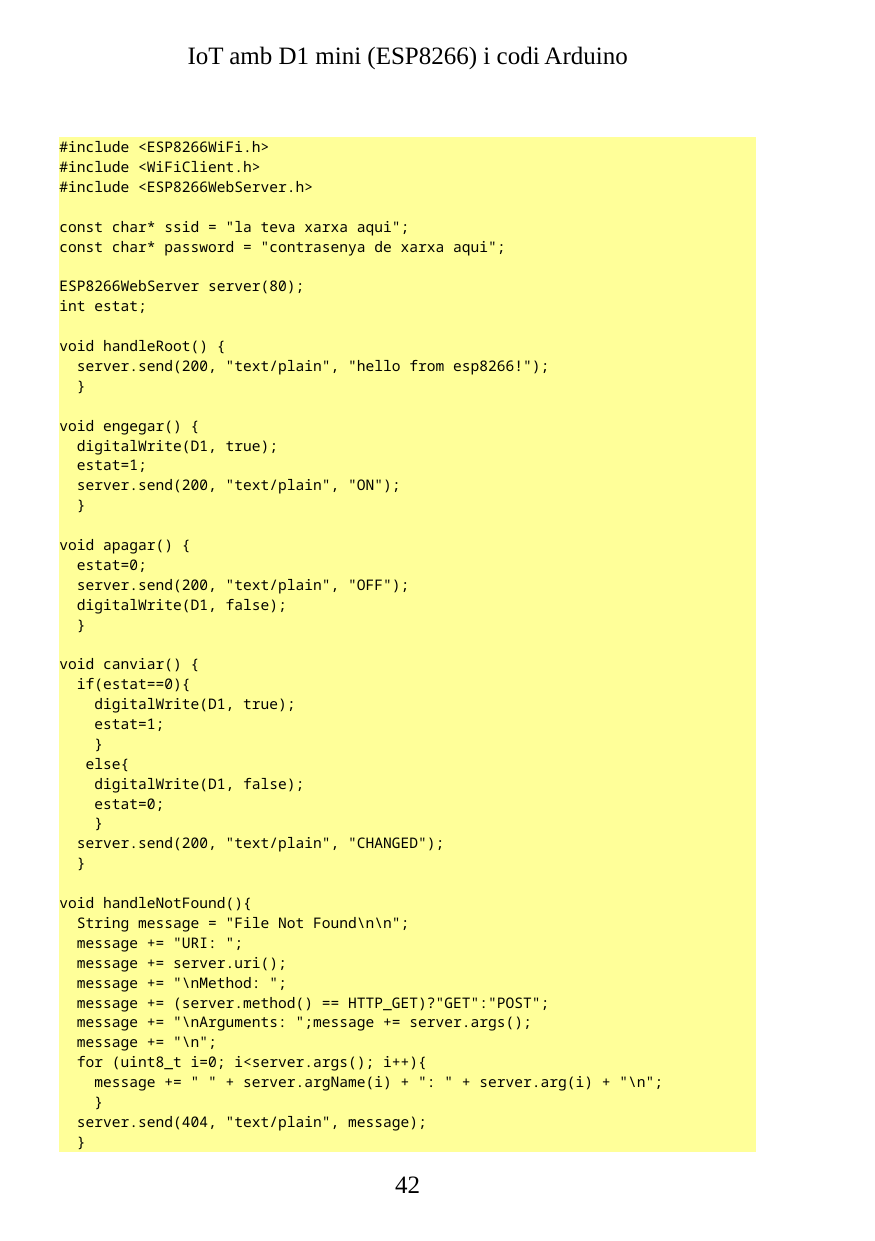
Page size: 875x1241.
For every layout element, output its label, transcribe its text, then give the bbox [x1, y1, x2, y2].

text } [59, 1132, 756, 1152]
text } [59, 376, 756, 396]
text void apagar() { [59, 535, 756, 555]
text digitalWrite(D1, true); [59, 435, 756, 455]
text else{ [59, 754, 756, 773]
text String message = "File Not Found\n\n"; [59, 913, 756, 933]
text #include <WiFiClient.h> [59, 157, 756, 177]
text server.send(200, "text/plain", "hello from esp8266!"); [59, 356, 756, 376]
text message += "\n"; [59, 1032, 756, 1052]
text } [59, 1092, 756, 1112]
text } [59, 813, 756, 833]
text server.send(200, "text/plain", "ON"); [59, 475, 756, 495]
text if(estat==0){ [59, 674, 756, 694]
text const char* password = "contrasenya de xarxa aqui"; [59, 236, 756, 256]
text server.send(200, "text/plain", "CHANGED"); [59, 833, 756, 853]
text for (uint8_t i=0; i<server.args(); i++){ [59, 1052, 756, 1072]
text const char* ssid = "la teva xarxa aqui"; [59, 216, 756, 236]
text estat=1; [59, 455, 756, 475]
text } [59, 614, 756, 634]
text digitalWrite(D1, false); [59, 594, 756, 614]
text int estat; [59, 296, 756, 316]
text server.send(404, "text/plain", message); [59, 1112, 756, 1132]
text message += "URI: "; [59, 933, 756, 953]
text message += (server.method() == HTTP_GET)?"GET":"POST"; [59, 992, 756, 1012]
text } [59, 734, 756, 754]
text digitalWrite(D1, true); [59, 694, 756, 714]
text #include <ESP8266WiFi.h> [59, 137, 756, 157]
text message += "\nMethod: "; [59, 972, 756, 992]
text void handleNotFound(){ [59, 893, 756, 913]
text #include <ESP8266WebServer.h> [59, 177, 756, 197]
text estat=0; [59, 793, 756, 813]
text message += " " + server.argName(i) + ": " + server.arg(i) + "\n"; [59, 1072, 756, 1092]
text ESP8266WebServer server(80); [59, 276, 756, 296]
text void canviar() { [59, 654, 756, 674]
text } [59, 495, 756, 515]
text estat=1; [59, 714, 756, 734]
text message += "\nArguments: ";message += server.args(); [59, 1012, 756, 1032]
text void engegar() { [59, 415, 756, 435]
text digitalWrite(D1, false); [59, 773, 756, 793]
text } [59, 853, 756, 873]
text server.send(200, "text/plain", "OFF"); [59, 574, 756, 594]
text estat=0; [59, 555, 756, 574]
text message += server.uri(); [59, 953, 756, 972]
text void handleRoot() { [59, 336, 756, 356]
